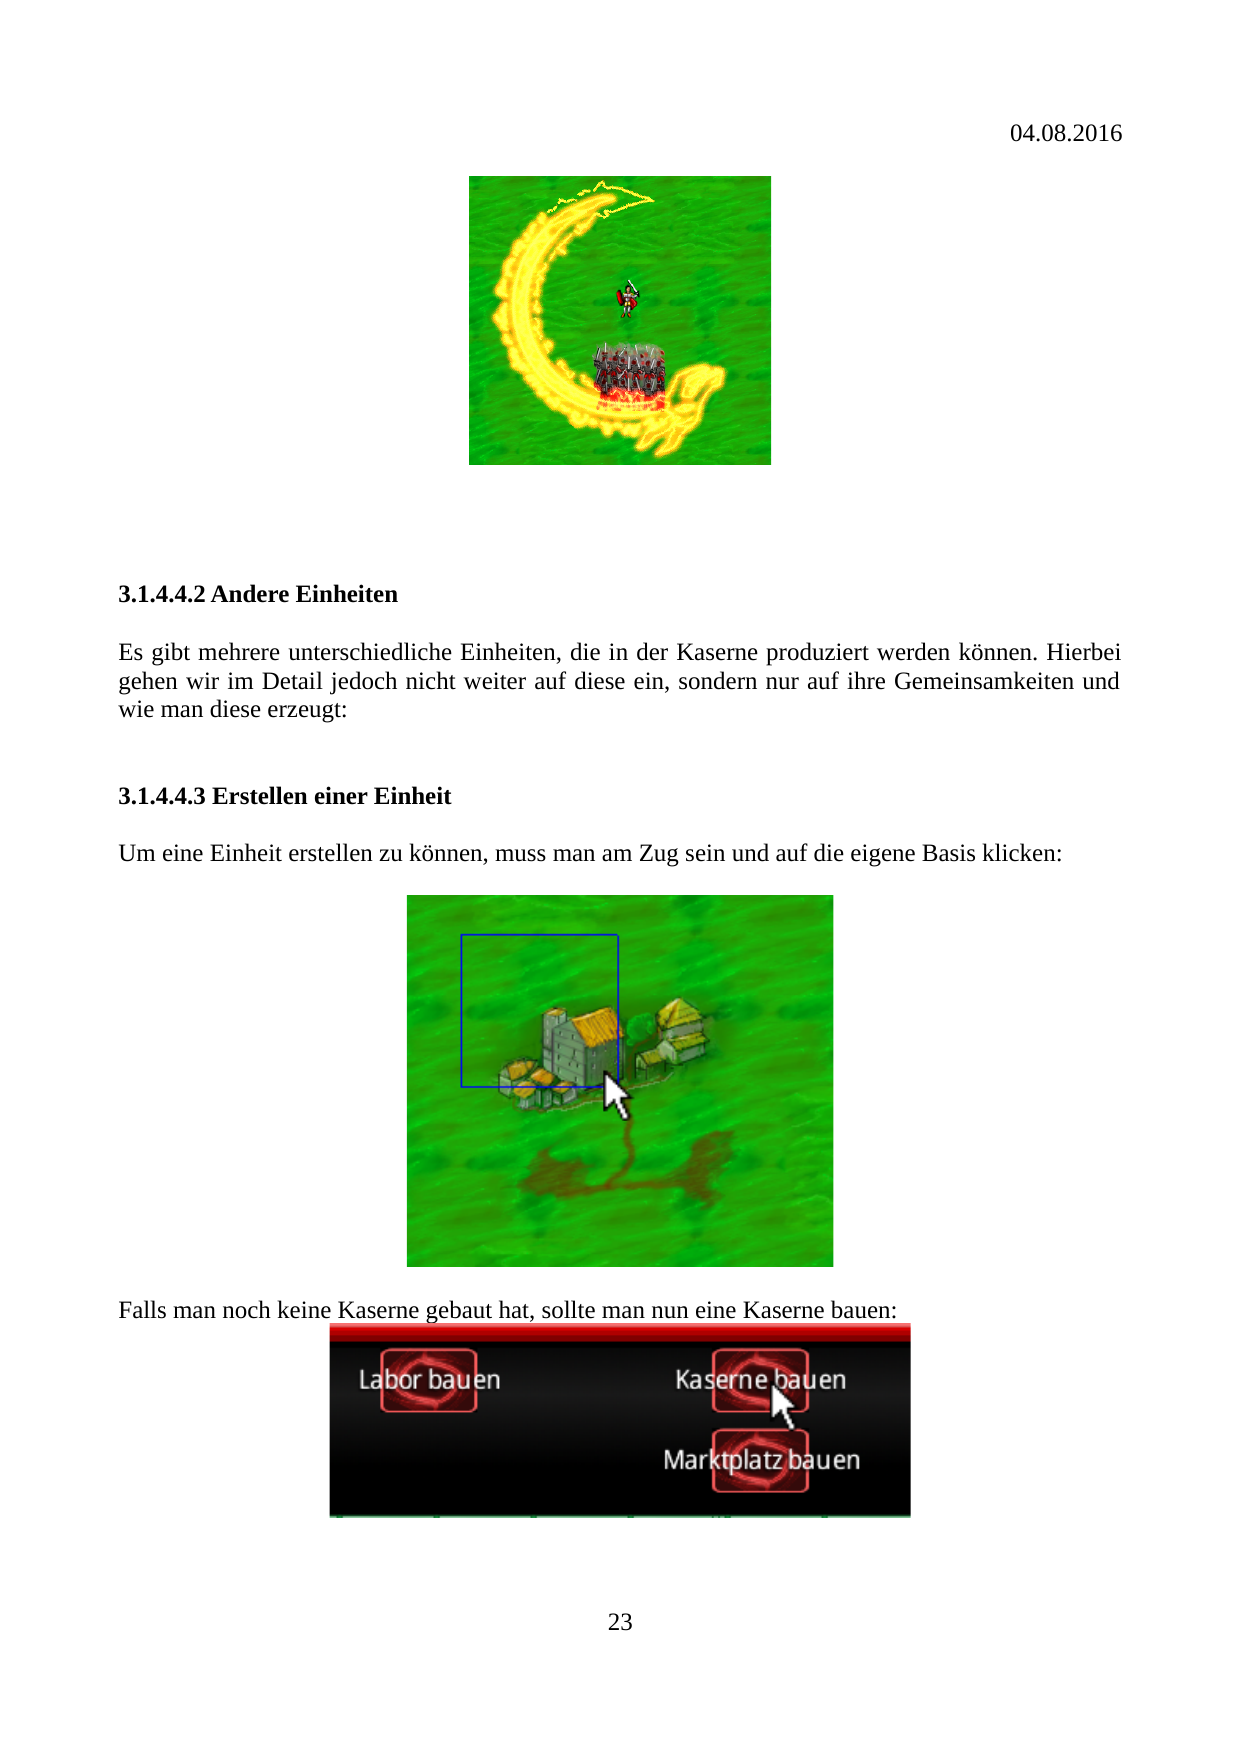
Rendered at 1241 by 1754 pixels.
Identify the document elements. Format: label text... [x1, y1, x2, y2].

text Falls man noch keine Kaserne gebaut hat, sollte man nun eine Kaserne bauen: [118, 1295, 1122, 1324]
picture [329, 1323, 911, 1518]
text Es gibt mehrere unterschiedliche Einheiten, die in der Kaserne produziert werden können. Hierbei gehen wir im Detail jedoch nicht weiter auf diese ein, sondern nur auf ihre Gemeinsamkeiten und wie man diese erzeugt: [118, 637, 1122, 723]
text 3.1.4.4.3 Erstellen einer Einheit [118, 781, 1122, 809]
text Um eine Einheit erstellen zu können, muss man am Zug sein und auf die eigene Basis klicken: [118, 838, 1122, 867]
picture [469, 176, 772, 465]
text 3.1.4.4.2 Andere Einheiten [118, 579, 1122, 608]
picture [406, 895, 834, 1267]
